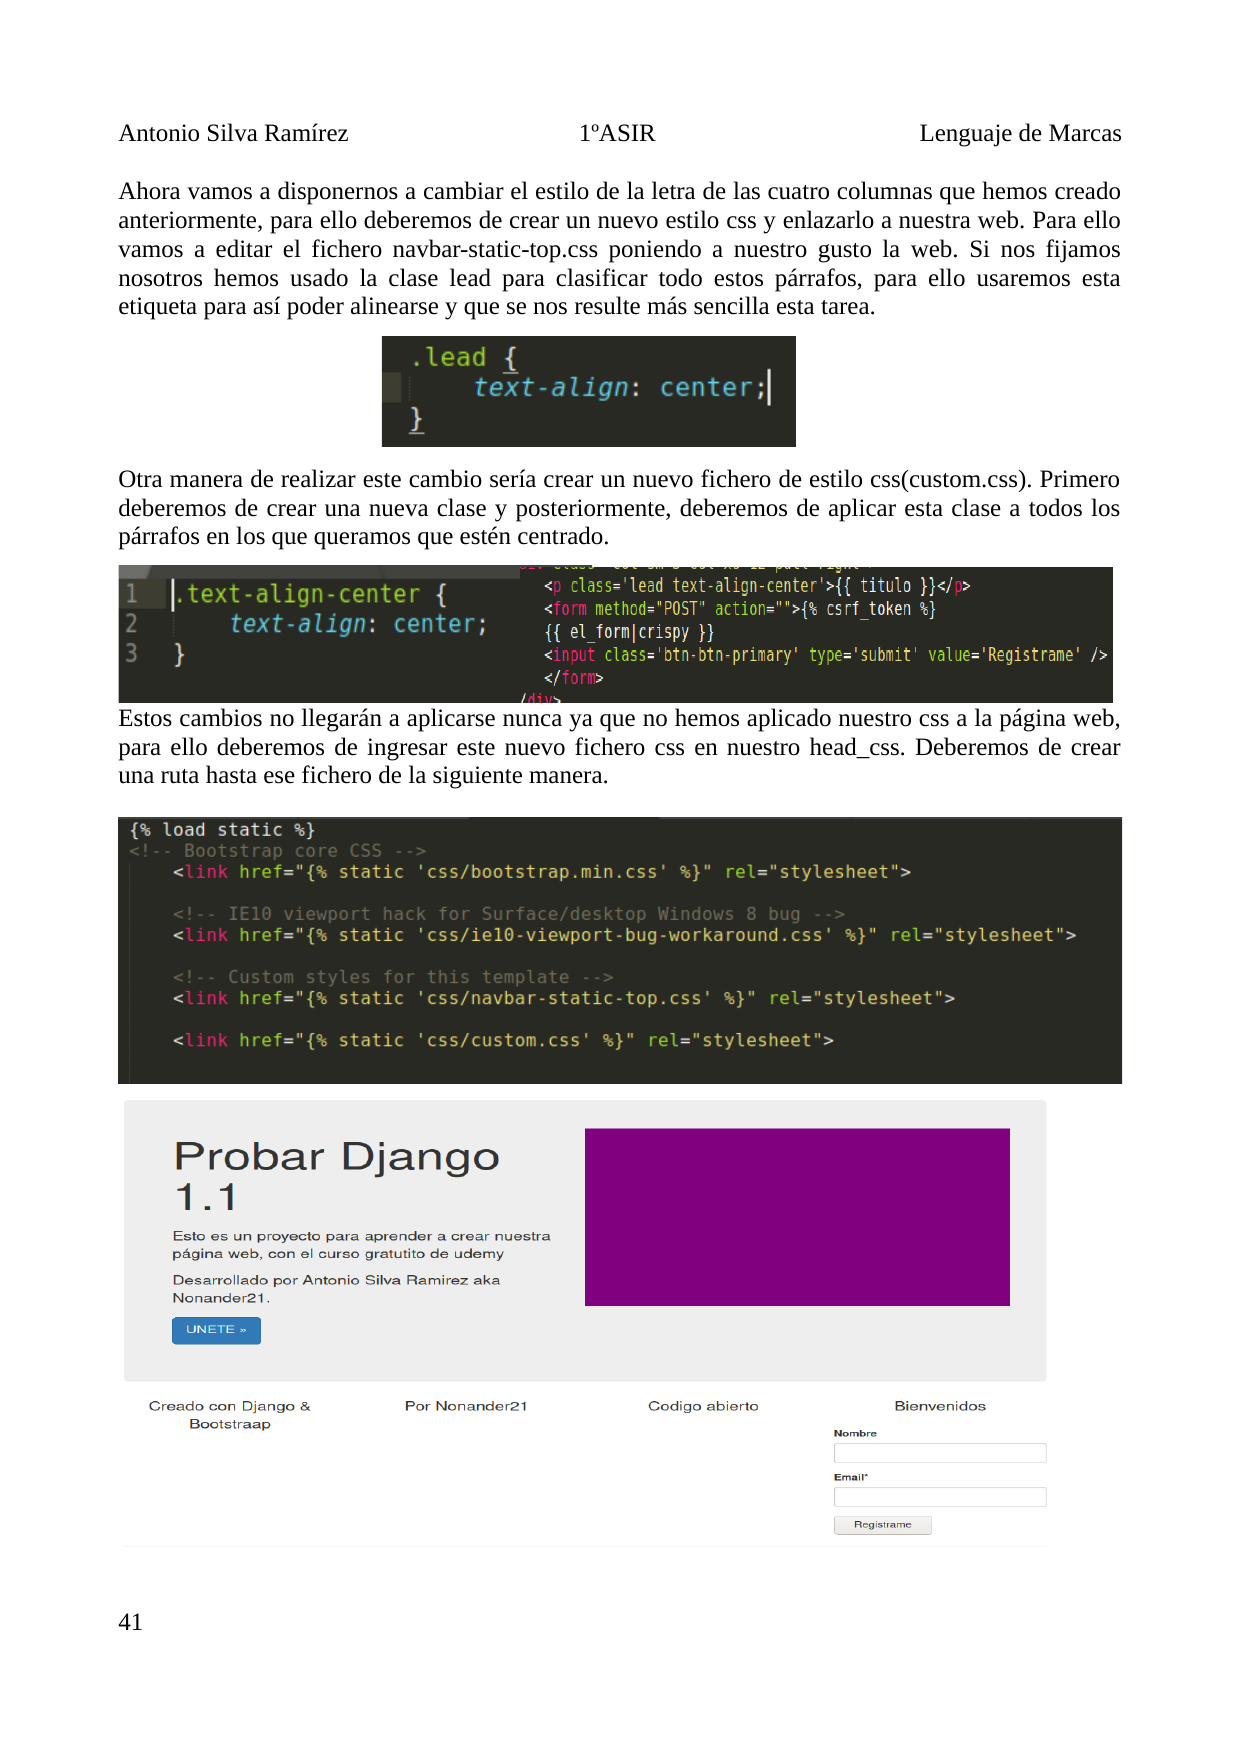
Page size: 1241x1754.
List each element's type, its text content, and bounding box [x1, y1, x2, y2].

text Ahora vamos a disponernos a cambiar el estilo de la letra de las cuatro columnas que hemos creado anteriormente, para ello deberemos de crear un nuevo estilo css y enlazarlo a nuestra web. Para ello vamos a editar el fichero navbar-static-top.css poniendo a nuestro gusto la web. Si nos fijamos nosotros hemos usado la clase lead para clasificar todo estos párrafos, para ello usaremos esta etiqueta para así poder alinearse y que se nos resulte más sencilla esta tarea. [118, 176, 1122, 320]
picture [381, 336, 796, 447]
text Otra manera de realizar este cambio sería crear un nuevo fichero de estilo css(custom.css). Primero deberemos de crear una nueva clase y posteriormente, deberemos de aplicar esta clase a todos los párrafos en los que queramos que estén centrado. [118, 464, 1122, 550]
picture [118, 817, 1123, 1084]
picture [120, 1094, 1114, 1551]
picture [118, 565, 1113, 703]
text Estos cambios no llegarán a aplicarse nunca ya que no hemos aplicado nuestro css a la página web, para ello deberemos de ingresar este nuevo fichero css en nuestro head_css. Deberemos de crear una ruta hasta ese fichero de la siguiente manera. [118, 550, 1122, 789]
